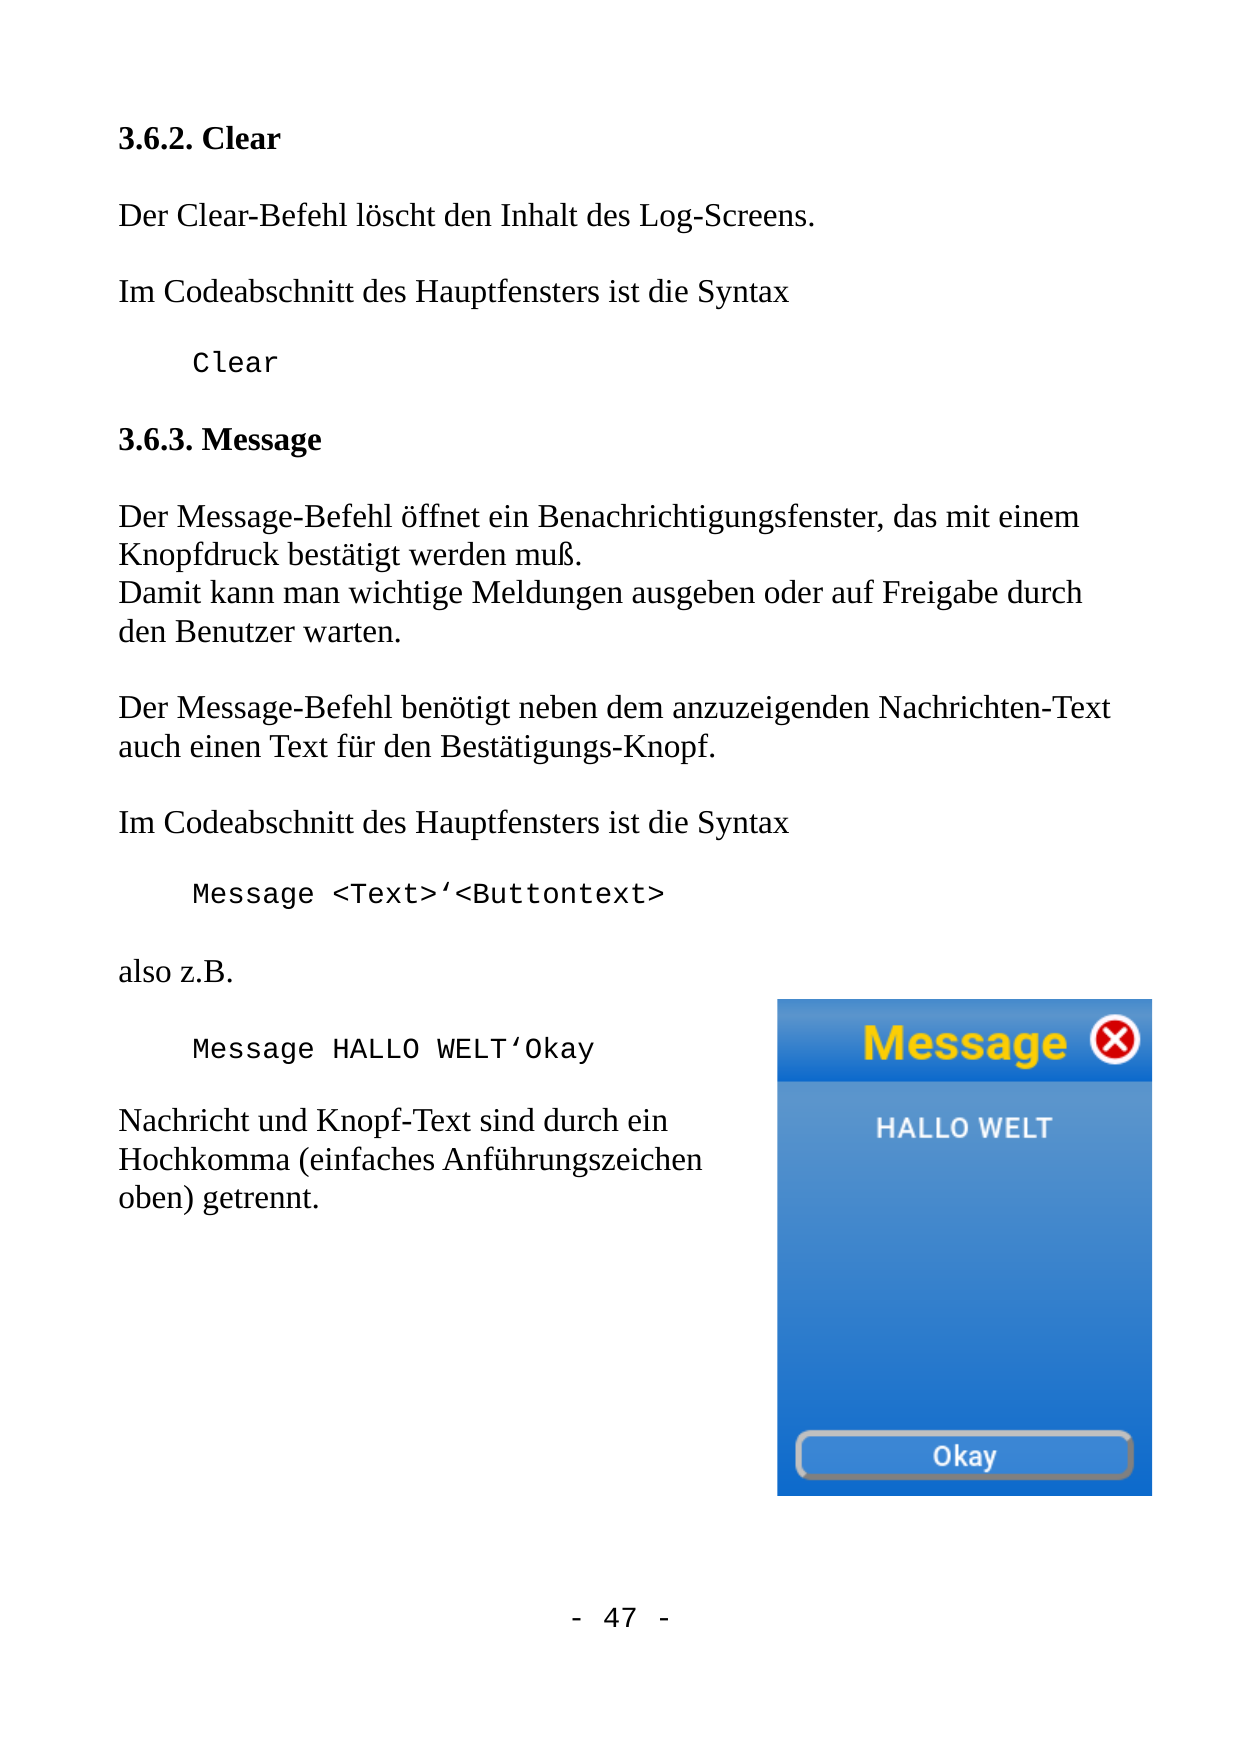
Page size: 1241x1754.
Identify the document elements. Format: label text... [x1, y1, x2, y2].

text also z.B. [118, 951, 1122, 989]
text 3.6.3. Message [118, 419, 1122, 458]
text Nachricht und Knopf-Text sind durch ein Hochkomma (einfaches Anführungszeichen oben) getrennt. [118, 1100, 777, 1215]
text Der Clear-Befehl löscht den Inhalt des Log-Screens. [118, 195, 1122, 233]
text Der Message-Befehl benötigt neben dem anzuzeigenden Nachrichten-Text auch einen Text für den Bestätigungs-Knopf. [118, 688, 1122, 764]
picture [777, 999, 1153, 1496]
text 3.6.2. Clear [118, 118, 1122, 156]
text Damit kann man wichtige Meldungen ausgeben oder auf Freigabe durch den Benutzer warten. [118, 573, 1122, 649]
text Message <Text>‘<Buttontext> [118, 879, 1122, 912]
text Im Codeabschnitt des Hauptfensters ist die Syntax [118, 271, 1122, 310]
text Clear [118, 348, 1122, 381]
text Im Codeabschnitt des Hauptfensters ist die Syntax [118, 803, 1122, 841]
text Der Message-Befehl öffnet ein Benachrichtigungsfenster, das mit einem Knopfdruck bestätigt werden muß. [118, 496, 1122, 573]
text Message HALLO WELT‘Okay [118, 1027, 777, 1067]
